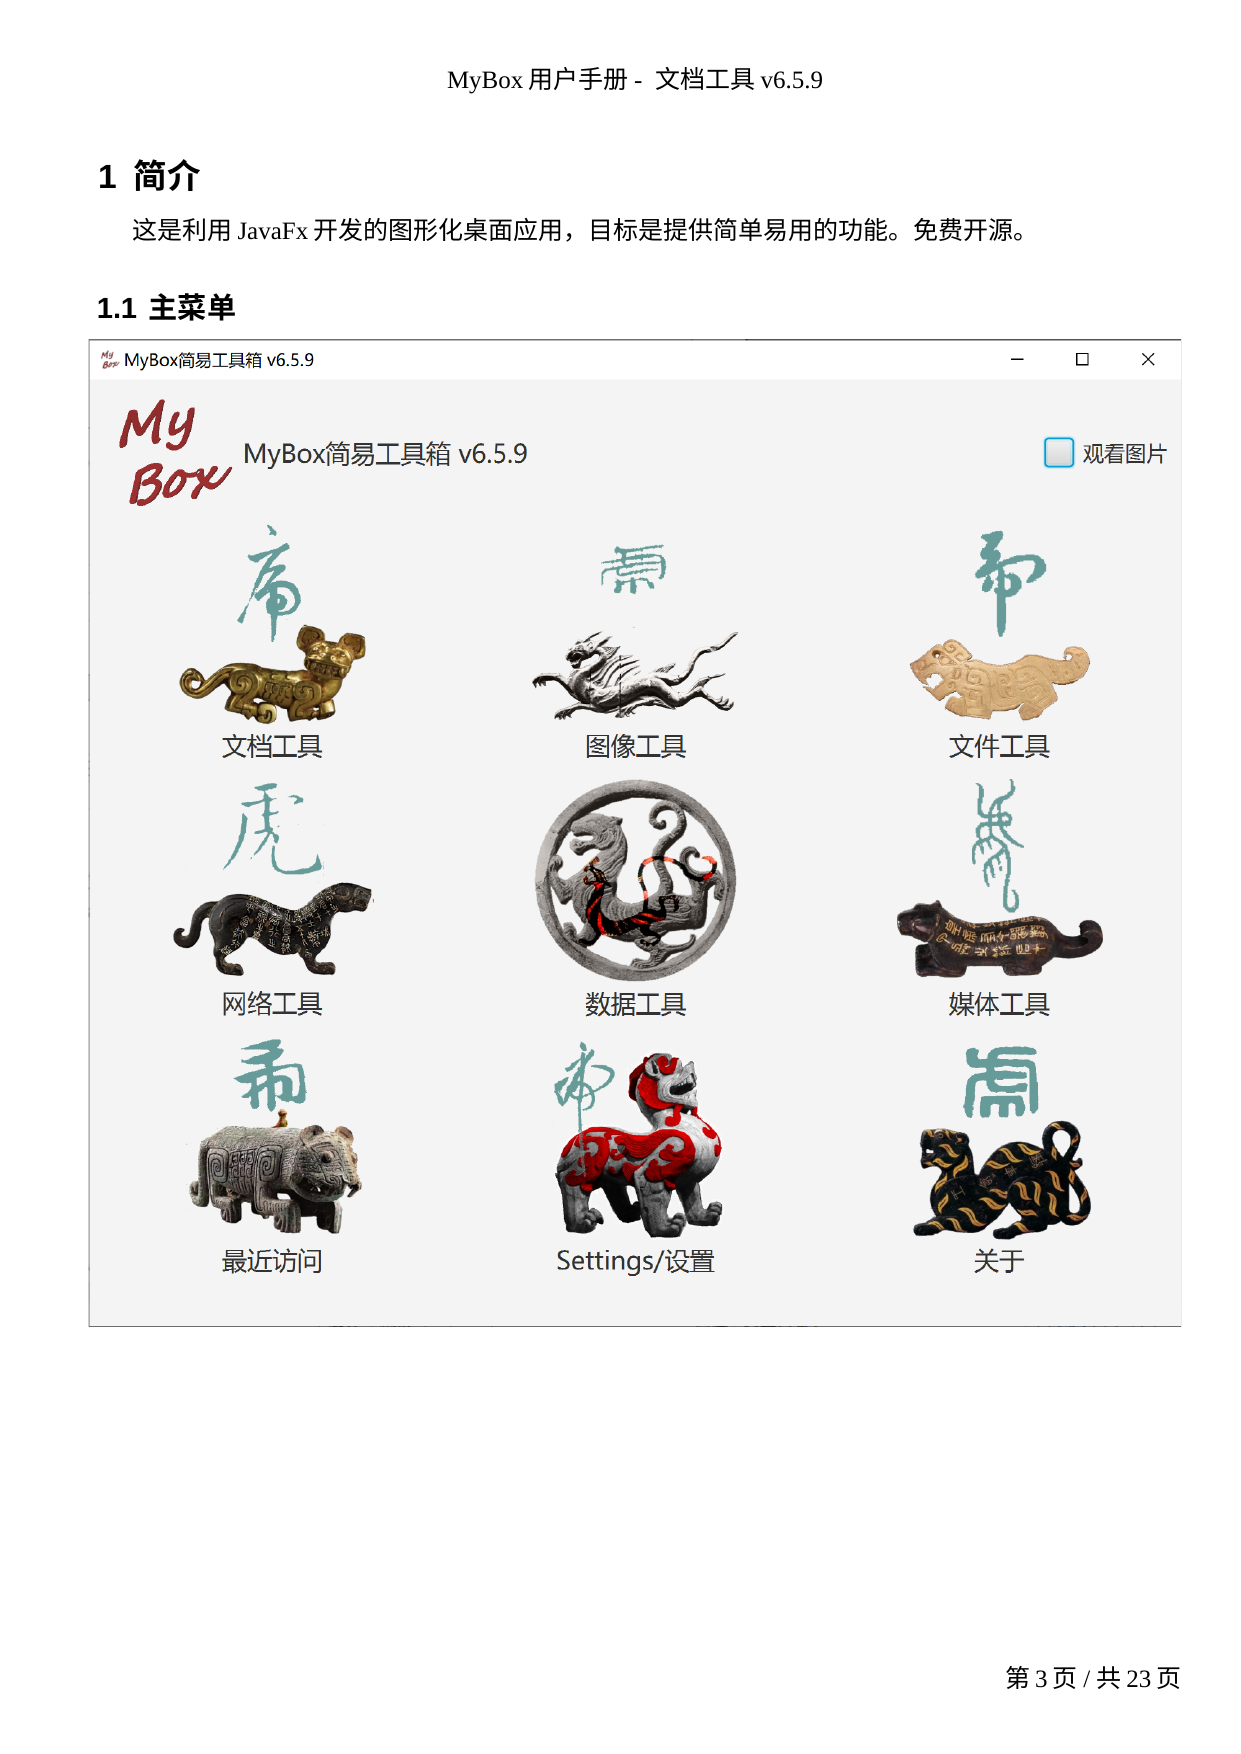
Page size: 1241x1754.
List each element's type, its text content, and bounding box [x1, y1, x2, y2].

subtitle 简介 [88, 150, 1181, 198]
picture [88, 339, 1182, 1327]
text 这是利用JavaFx开发的图形化桌面应用，目标是提供简单易用的功能。免费开源。 [88, 211, 1181, 247]
subtitle 主菜单 [88, 284, 1181, 327]
